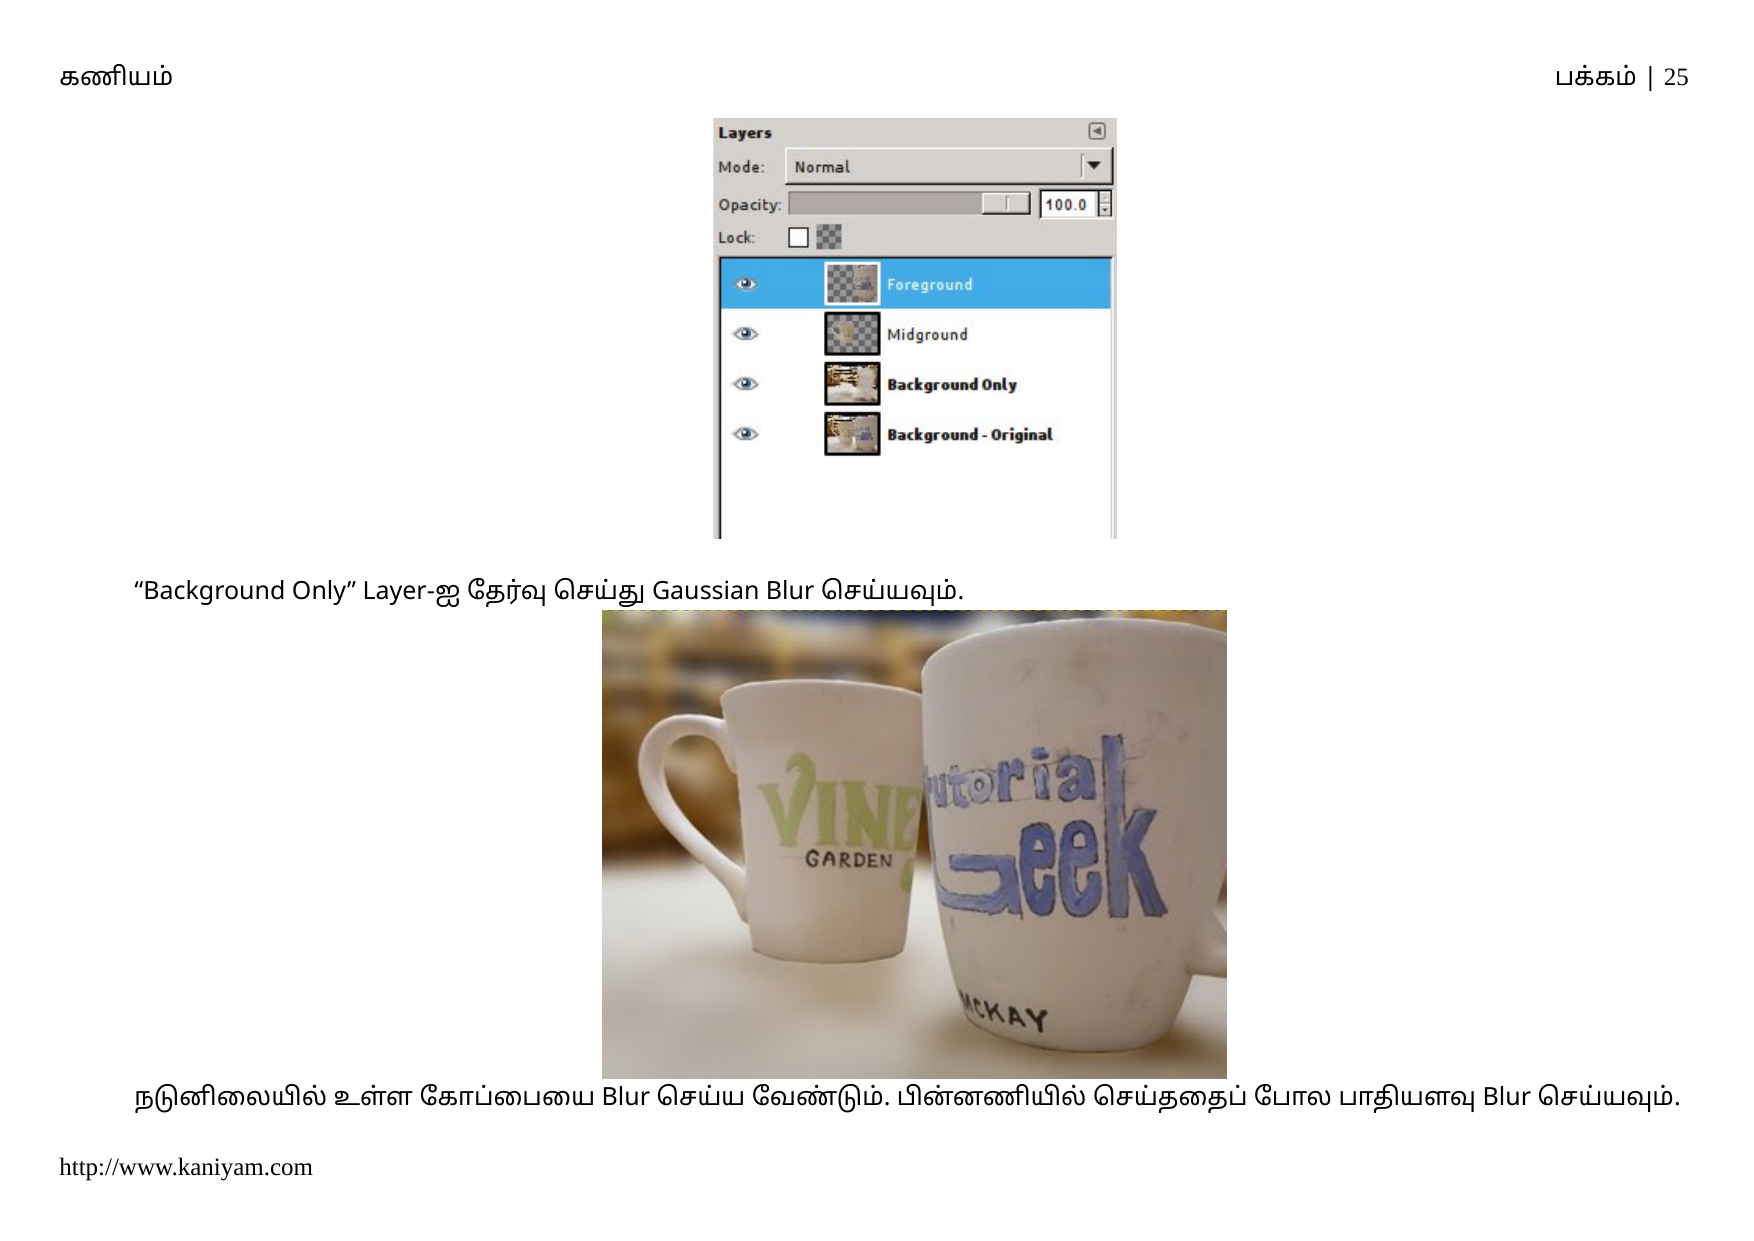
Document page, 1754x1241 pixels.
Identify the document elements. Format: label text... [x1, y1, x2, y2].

text “Background Only” Layer-ஐ தேர்வு செய்து Gaussian Blur செய்யவும். [59, 573, 1695, 610]
picture [712, 118, 1117, 539]
text நடுனிலையில் உள்ள கோப்பையை Blur செய்ய வேண்டும். பின்னணியில் செய்ததைப் போல பாதியளவு Blur செய்யவும். [59, 1079, 1695, 1116]
picture [602, 610, 1227, 1079]
